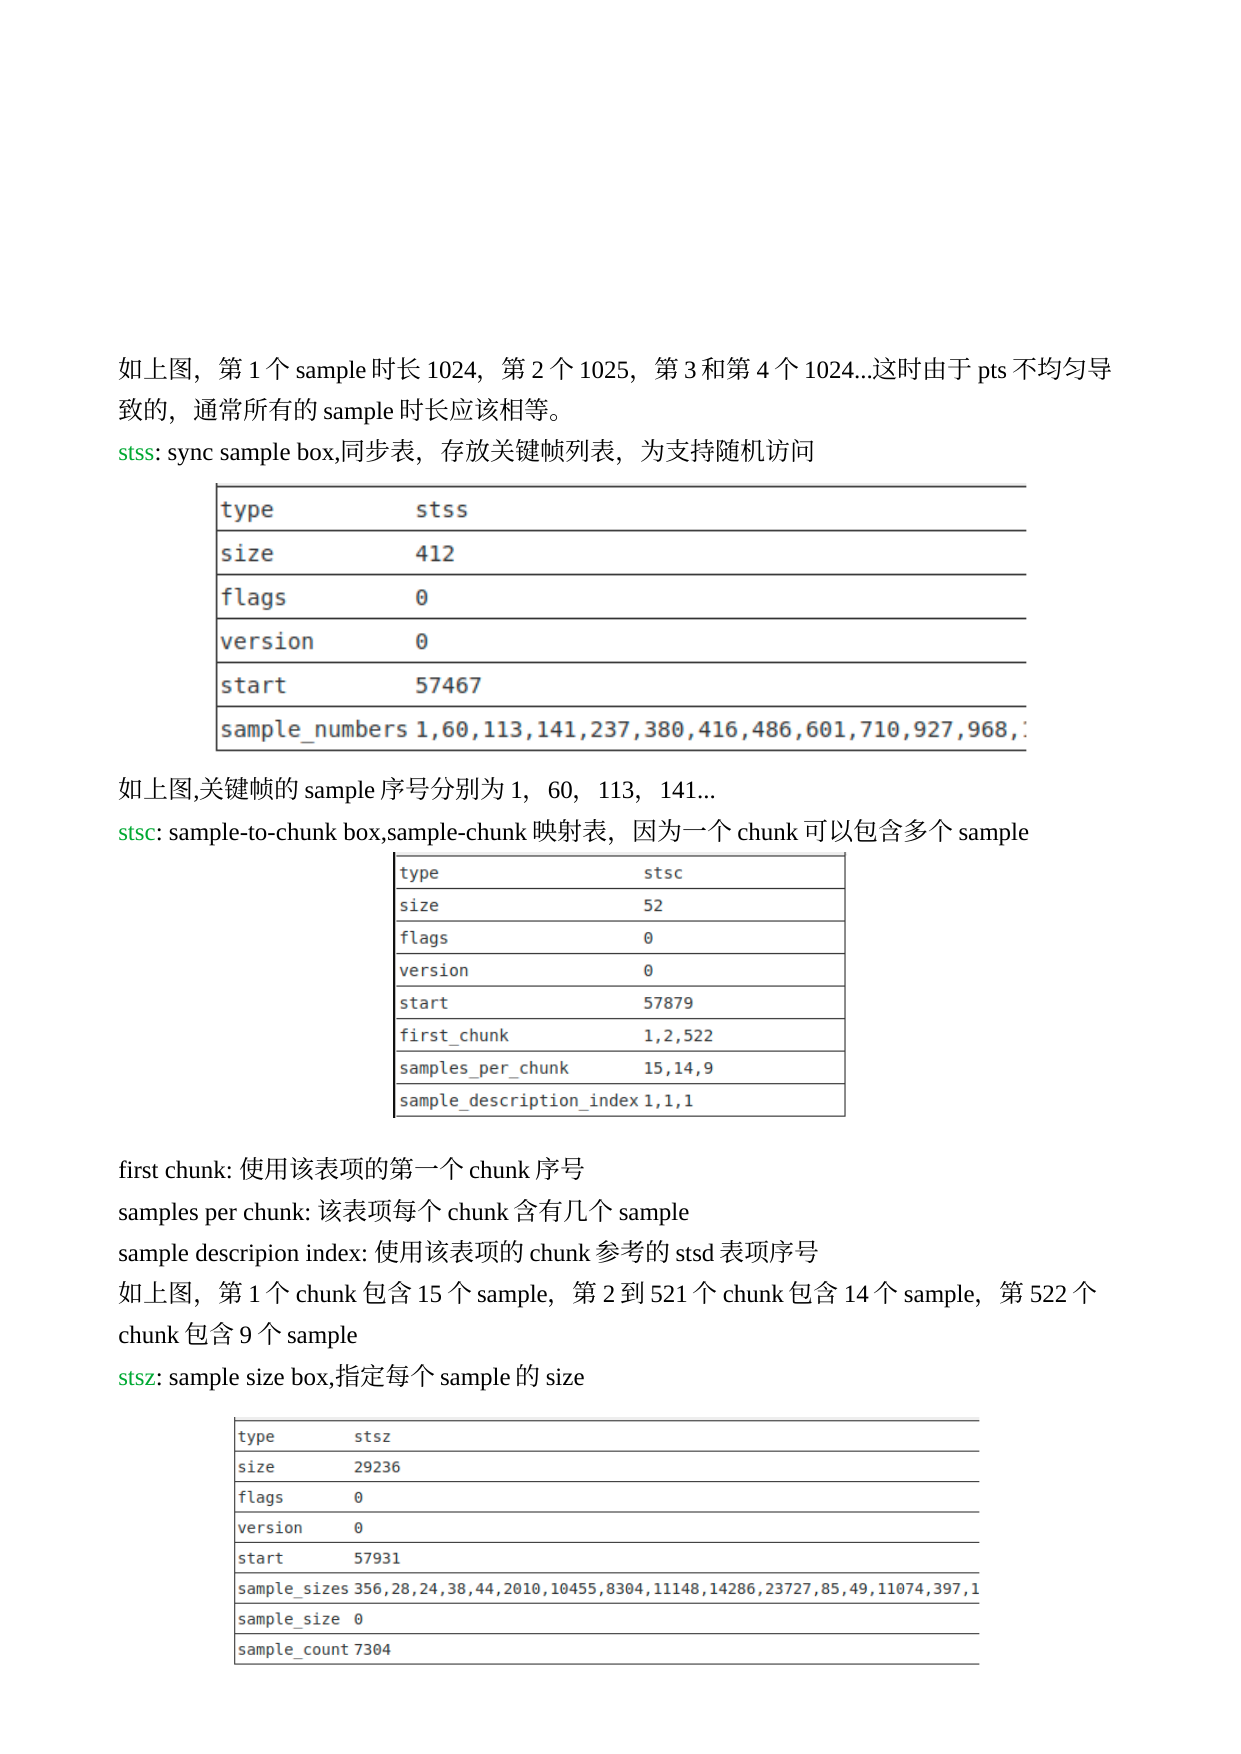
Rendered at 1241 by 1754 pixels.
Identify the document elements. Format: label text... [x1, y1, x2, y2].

text stss: sync sample box,同步表，存放关键帧列表，为支持随机访问 [118, 432, 1122, 468]
picture [232, 1417, 980, 1669]
picture [213, 483, 1027, 753]
text samples per chunk: 该表项每个chunk含有几个sample [118, 1191, 1122, 1227]
text sample descripion index: 使用该表项的chunk参考的stsd表项序号 [118, 1232, 1122, 1268]
text stsc: sample-to-chunk box,sample-chunk映射表，因为一个chunk可以包含多个sample [118, 811, 1122, 847]
text 如上图,关键帧的sample序号分别为1，60，113，141... [118, 770, 1122, 806]
text 如上图，第1个chunk包含15个sample，第2到521个chunk包含14个sample，第522个chunk包含9个sample [118, 1274, 1122, 1351]
picture [393, 852, 848, 1118]
text 如上图，第1个sample时长1024，第2个1025，第3和第4个1024...这时由于pts不均匀导致的，通常所有的sample时长应该相等。 [118, 349, 1122, 426]
text stsz: sample size box,指定每个sample的size [118, 1356, 1122, 1392]
text first chunk: 使用该表项的第一个chunk序号 [118, 1150, 1122, 1186]
